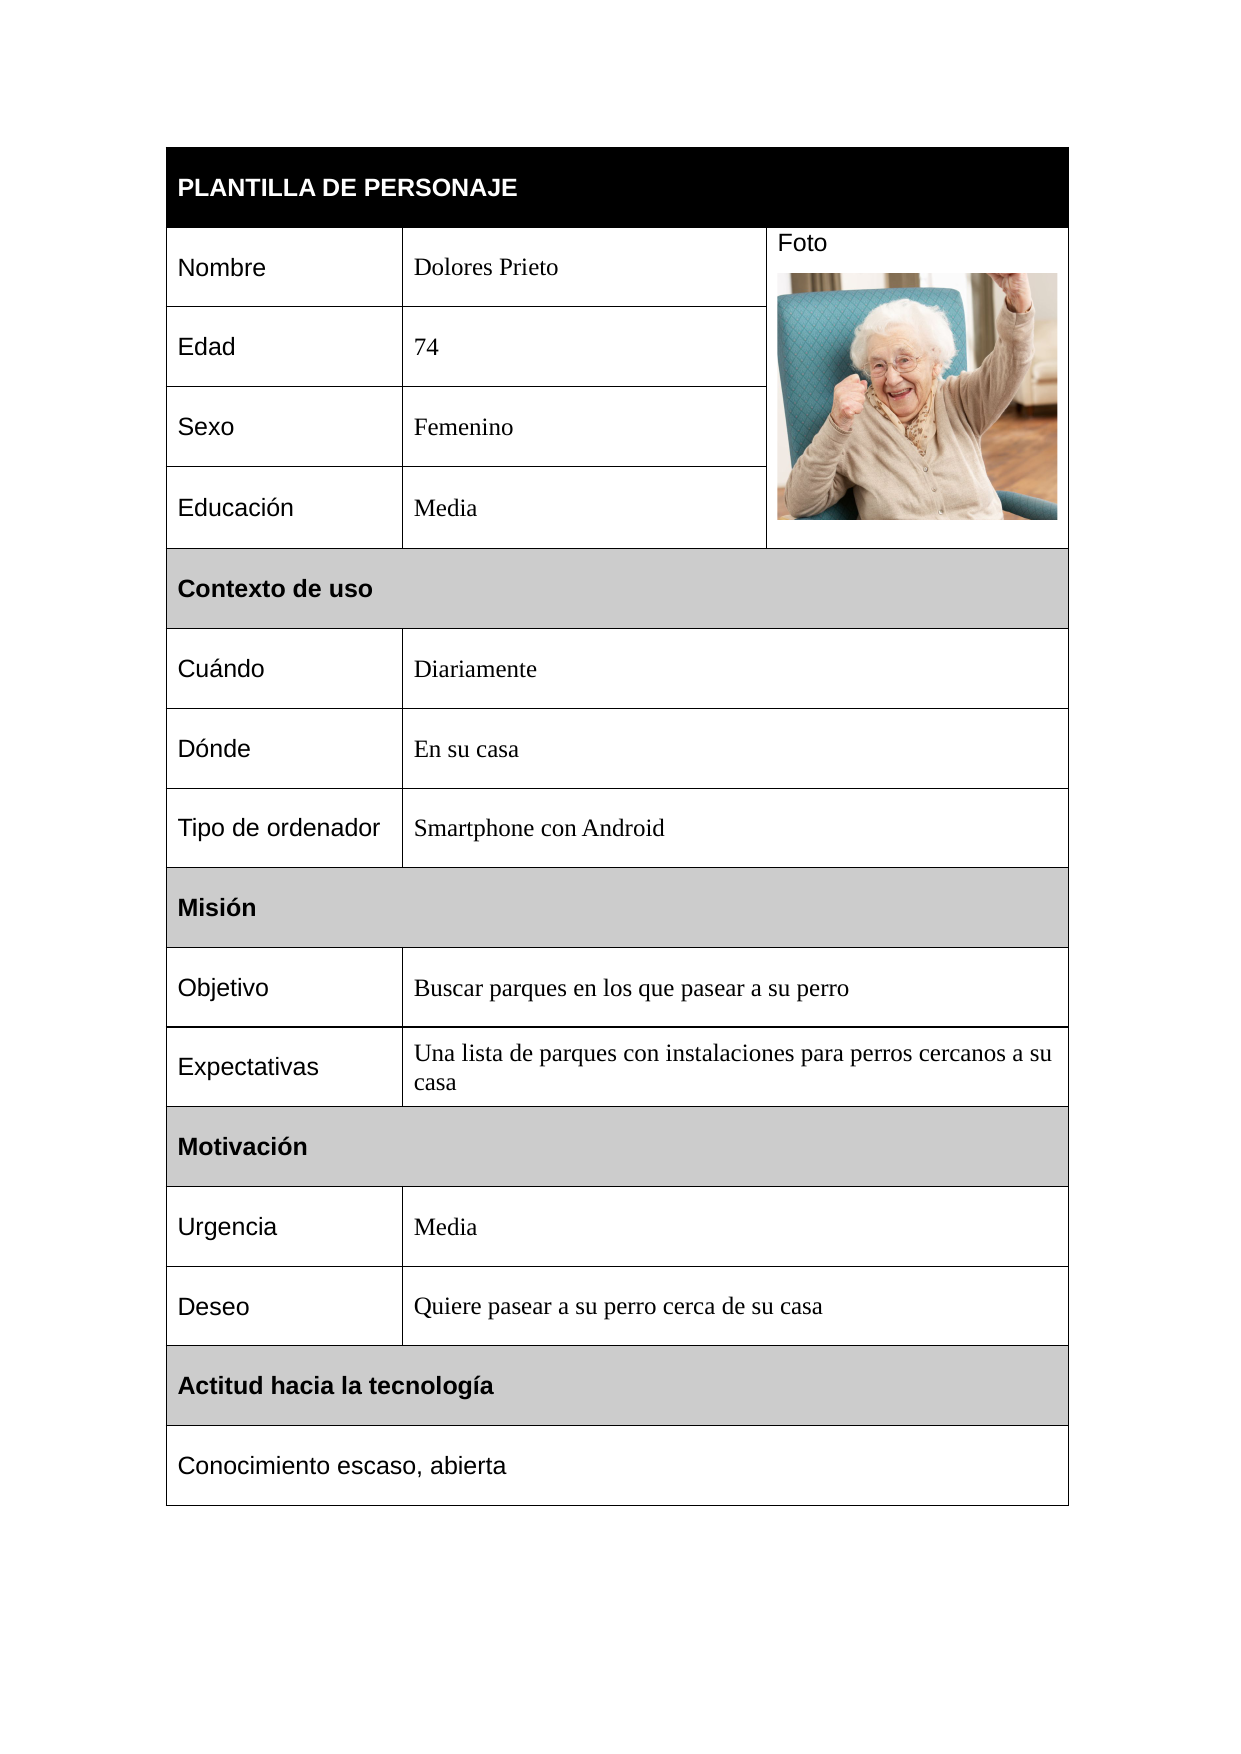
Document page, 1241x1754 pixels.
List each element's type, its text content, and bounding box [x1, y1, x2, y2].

table_cell Smartphone con Android [403, 789, 1068, 867]
table_cell Media [403, 1187, 1068, 1266]
table_cell Foto [767, 228, 1068, 548]
table_header PLANTILLA DE PERSONAJE [167, 148, 1068, 227]
table_cell Media [403, 467, 766, 548]
table_cell En su casa [403, 709, 1068, 787]
table_cell Edad [167, 307, 402, 386]
table_cell Educación [167, 467, 402, 548]
table_cell Sexo [167, 387, 402, 466]
table_cell Misión [167, 868, 1068, 947]
table_cell Quiere pasear a su perro cerca de su casa [403, 1267, 1068, 1345]
table_cell Deseo [167, 1267, 402, 1345]
table_cell Dolores Prieto [403, 228, 766, 306]
picture [777, 273, 1058, 520]
table_cell Objetivo [167, 948, 402, 1026]
table_cell 74 [403, 307, 766, 386]
table_cell Expectativas [167, 1028, 402, 1106]
table_cell Conocimiento escaso, abierta [167, 1426, 1068, 1504]
table_cell Una lista de parques con instalaciones para perros cercanos a su casa [403, 1028, 1068, 1106]
table_cell Motivación [167, 1107, 1068, 1186]
table_cell Buscar parques en los que pasear a su perro [403, 948, 1068, 1026]
table_cell Actitud hacia la tecnología [167, 1346, 1068, 1425]
table_cell Cuándo [167, 629, 402, 708]
table_cell Nombre [167, 228, 402, 306]
table_cell Diariamente [403, 629, 1068, 708]
table_cell Contexto de uso [167, 549, 1068, 628]
table_cell Tipo de ordenador [167, 789, 402, 867]
table_cell Dónde [167, 709, 402, 787]
table_cell Urgencia [167, 1187, 402, 1266]
table_cell Femenino [403, 387, 766, 466]
